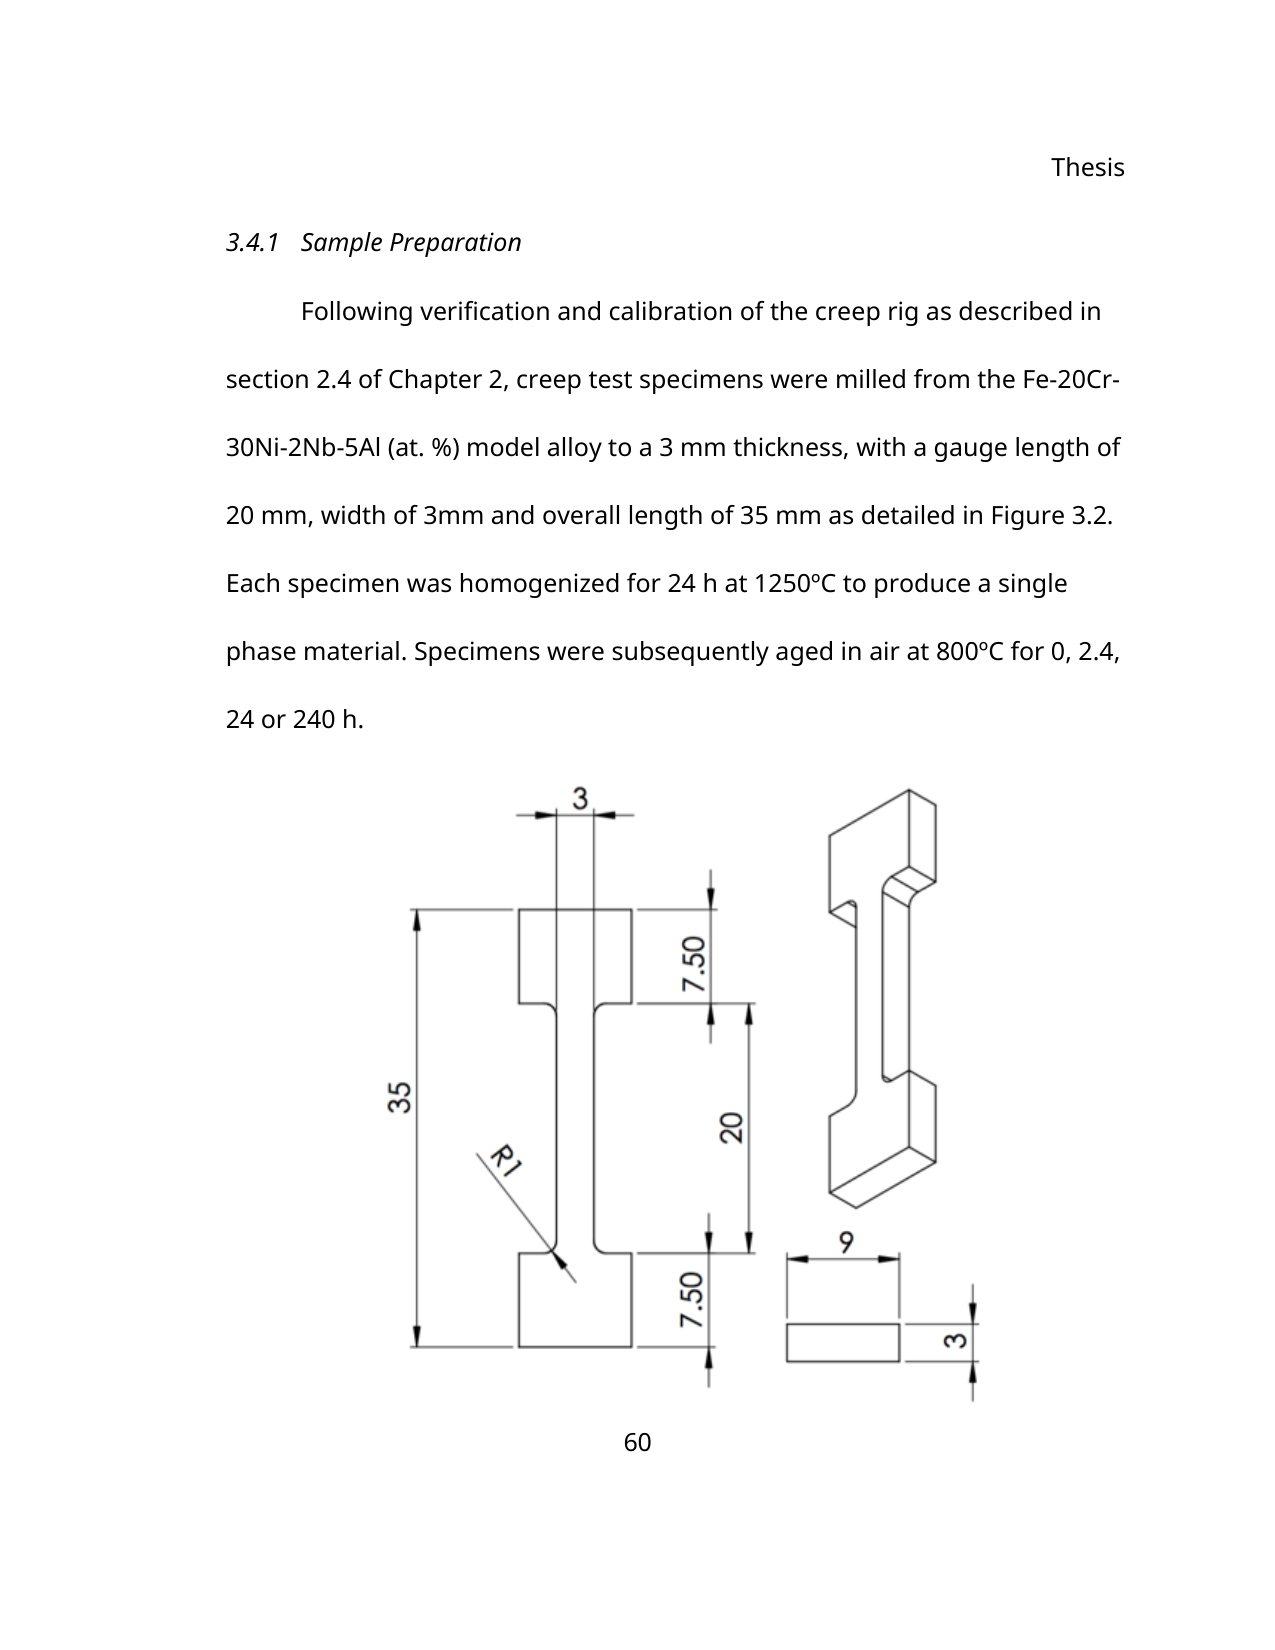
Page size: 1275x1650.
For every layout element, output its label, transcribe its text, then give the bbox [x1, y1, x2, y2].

text Following verification and calibration of the creep rig as described in section 2.4 of Chapter 2, creep test specimens were milled from the Fe-20Cr-30Ni-2Nb-5Al (at. %) model alloy to a 3 mm thickness, with a gauge length of 20 mm, width of 3mm and overall length of 35 mm as detailed in Figure 3.2. Each specimen was homogenized for 24 h at 1250ºC to produce a single phase material. Specimens were subsequently aged in air at 800ºC for 0, 2.4, 24 or 240 h. [224, 293, 1125, 736]
text 3.4.1 Sample Preparation [224, 225, 1125, 259]
picture [370, 770, 980, 1404]
